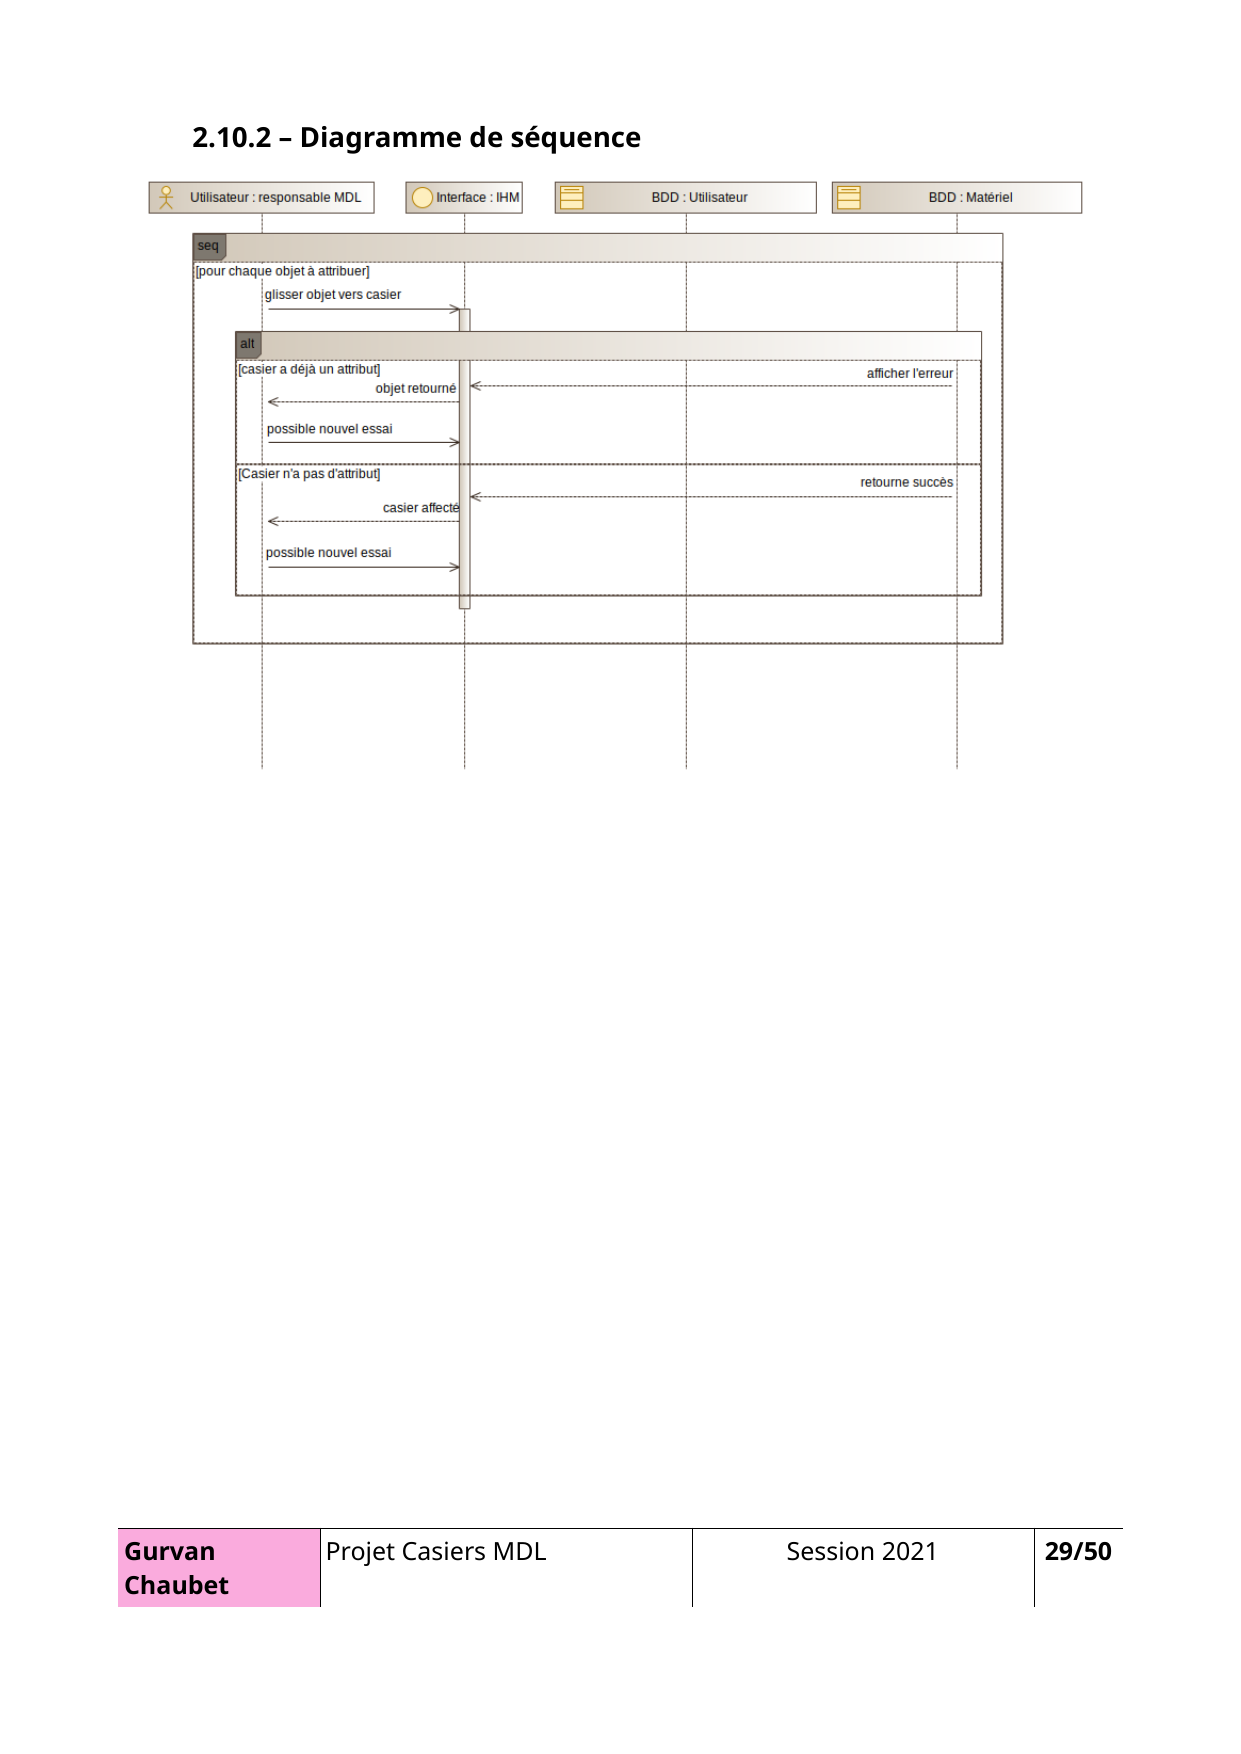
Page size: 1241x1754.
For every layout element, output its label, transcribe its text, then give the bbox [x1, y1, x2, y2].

subtitle 2.10.2 – Diagramme de séquence [118, 118, 1122, 156]
picture [138, 171, 1093, 780]
